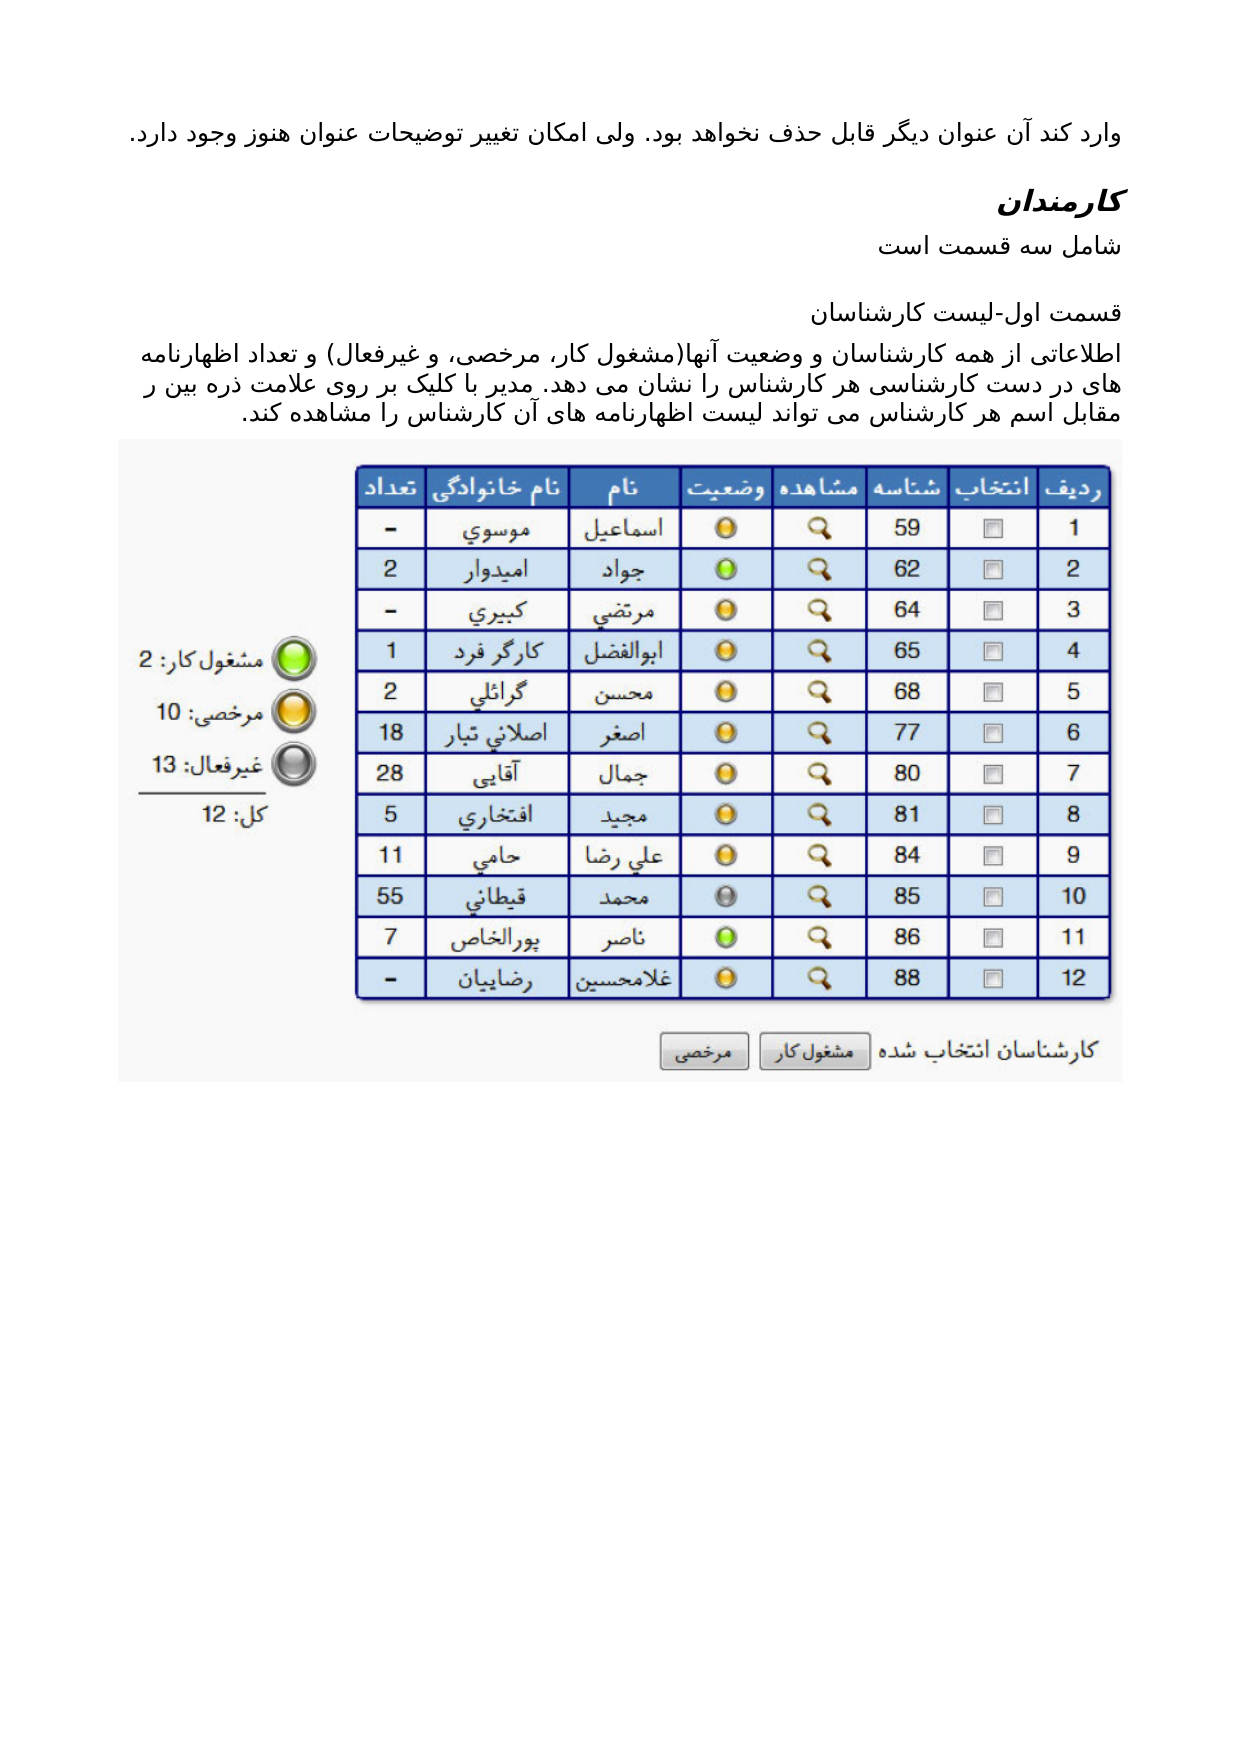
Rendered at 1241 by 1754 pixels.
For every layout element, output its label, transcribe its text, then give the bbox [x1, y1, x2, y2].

text وارد کند آن عنوان دیگر قابل حذف نخواهد بود. ولی امکان تغییر توضیحات عنوان هنوز وجود دارد. [118, 118, 1122, 147]
picture [118, 439, 1123, 1082]
subtitle قسمت اول-لیست کارشناسان [118, 298, 1122, 327]
text شامل سه قسمت است [118, 231, 1122, 260]
text اطلاعاتی از همه کارشناسان و وضعیت آنها(مشغول کار، مرخصی، و غیرفعال) و تعداد اظهارنامه های در دست کارشناسی هر کارشناس را نشان می دهد. مدیر با کلیک بر روی علامت ذره بین ر مقابل اسم هر کارشناس می تواند لیست اظهارنامه های آن کارشناس را مشاهده کند. [118, 339, 1122, 427]
subtitle کارمندان [118, 185, 1122, 219]
